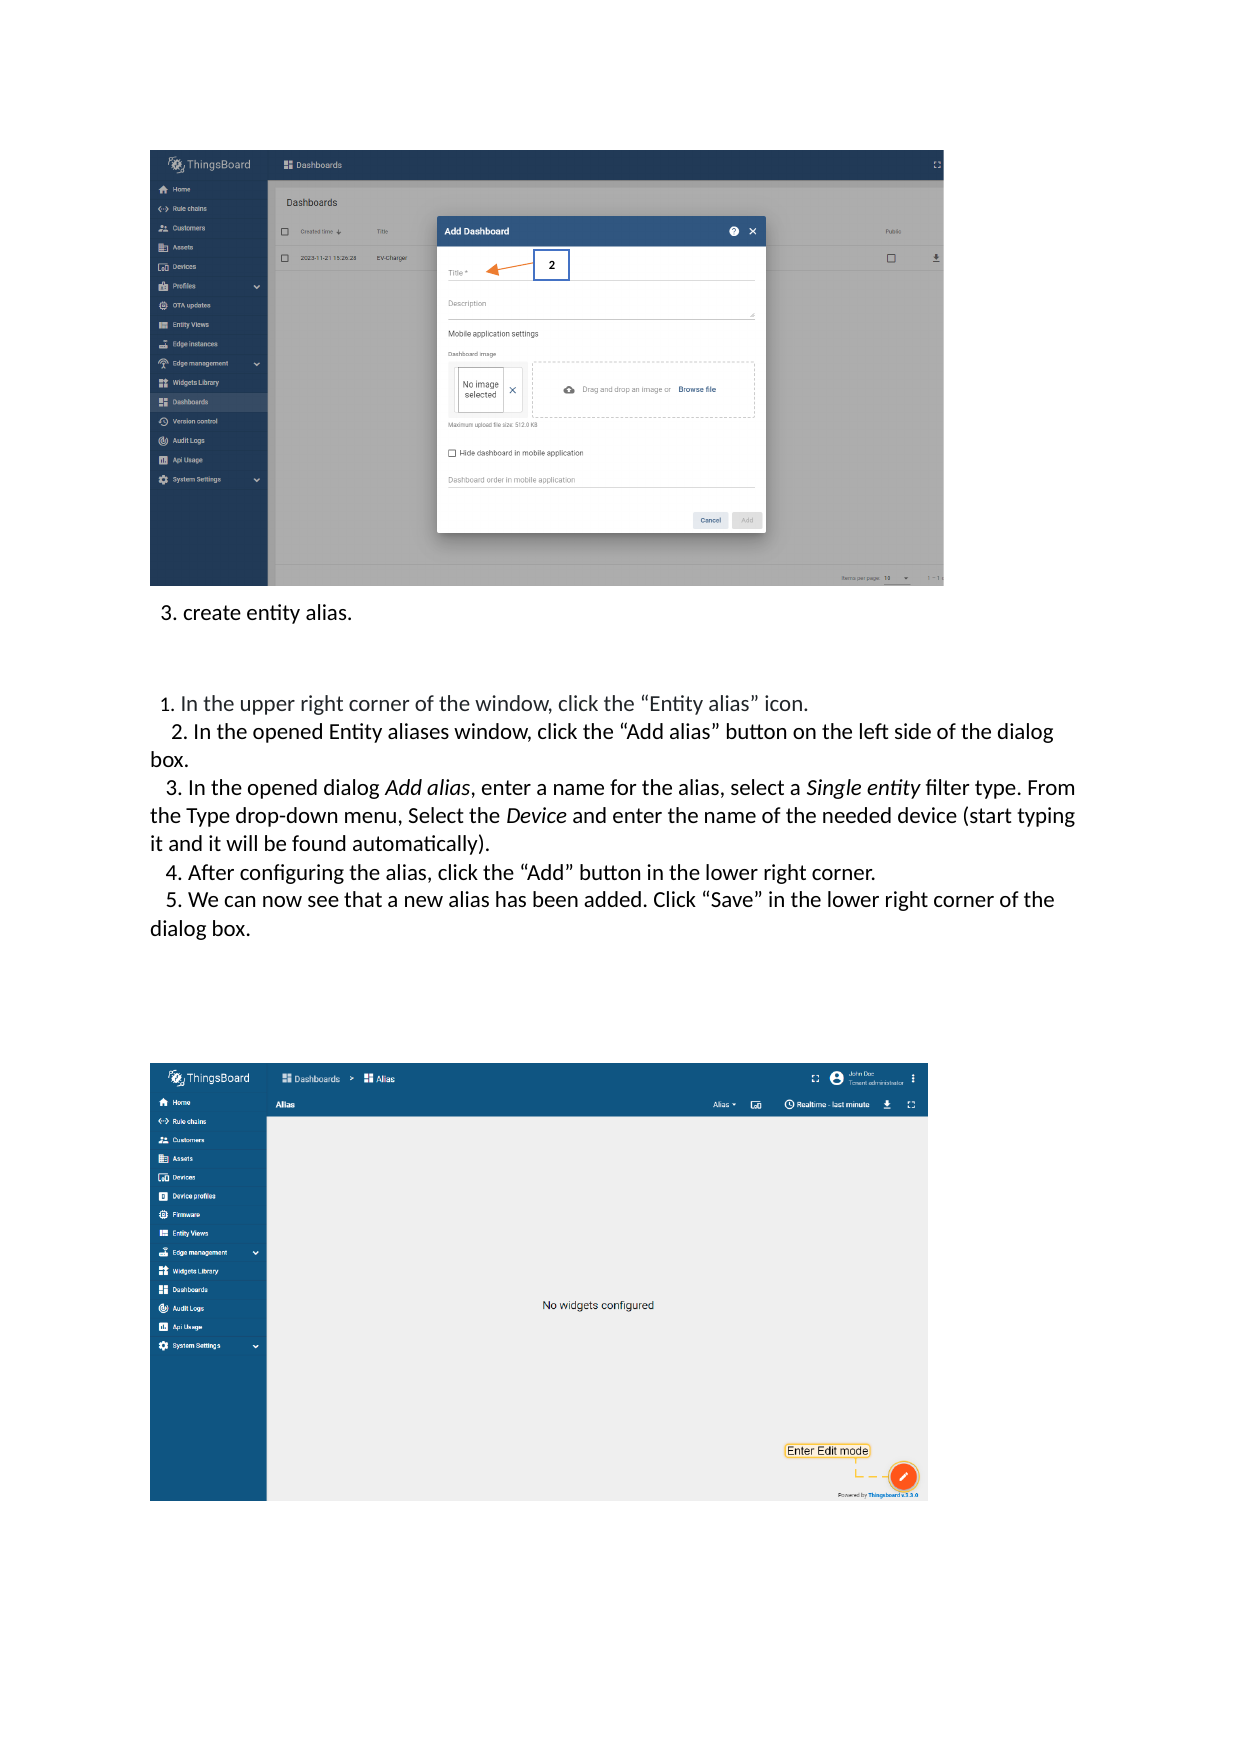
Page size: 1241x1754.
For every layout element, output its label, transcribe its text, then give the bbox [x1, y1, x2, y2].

picture [150, 150, 944, 586]
text 4. After configuring the alias, click the “Add” button in the lower right corner. [150, 858, 1090, 886]
picture [150, 1063, 928, 1501]
text 3. In the opened dialog Add alias, enter a name for the alias, select a Single entity filter type. From the Type drop-down menu, Select the Device and enter the name of the needed device (start typing it and it will be found automatically). [150, 773, 1090, 858]
text 3. create entity alias. [150, 598, 1090, 626]
text 2. In the opened Entity aliases window, click the “Add alias” button on the left side of the dialog box. [150, 717, 1090, 773]
text 5. We can now see that a new alias has been added. Click “Save” in the lower right corner of the dialog box. [150, 886, 1090, 942]
text 1. In the upper right corner of the window, click the “Entity alias” icon. [150, 689, 1090, 717]
